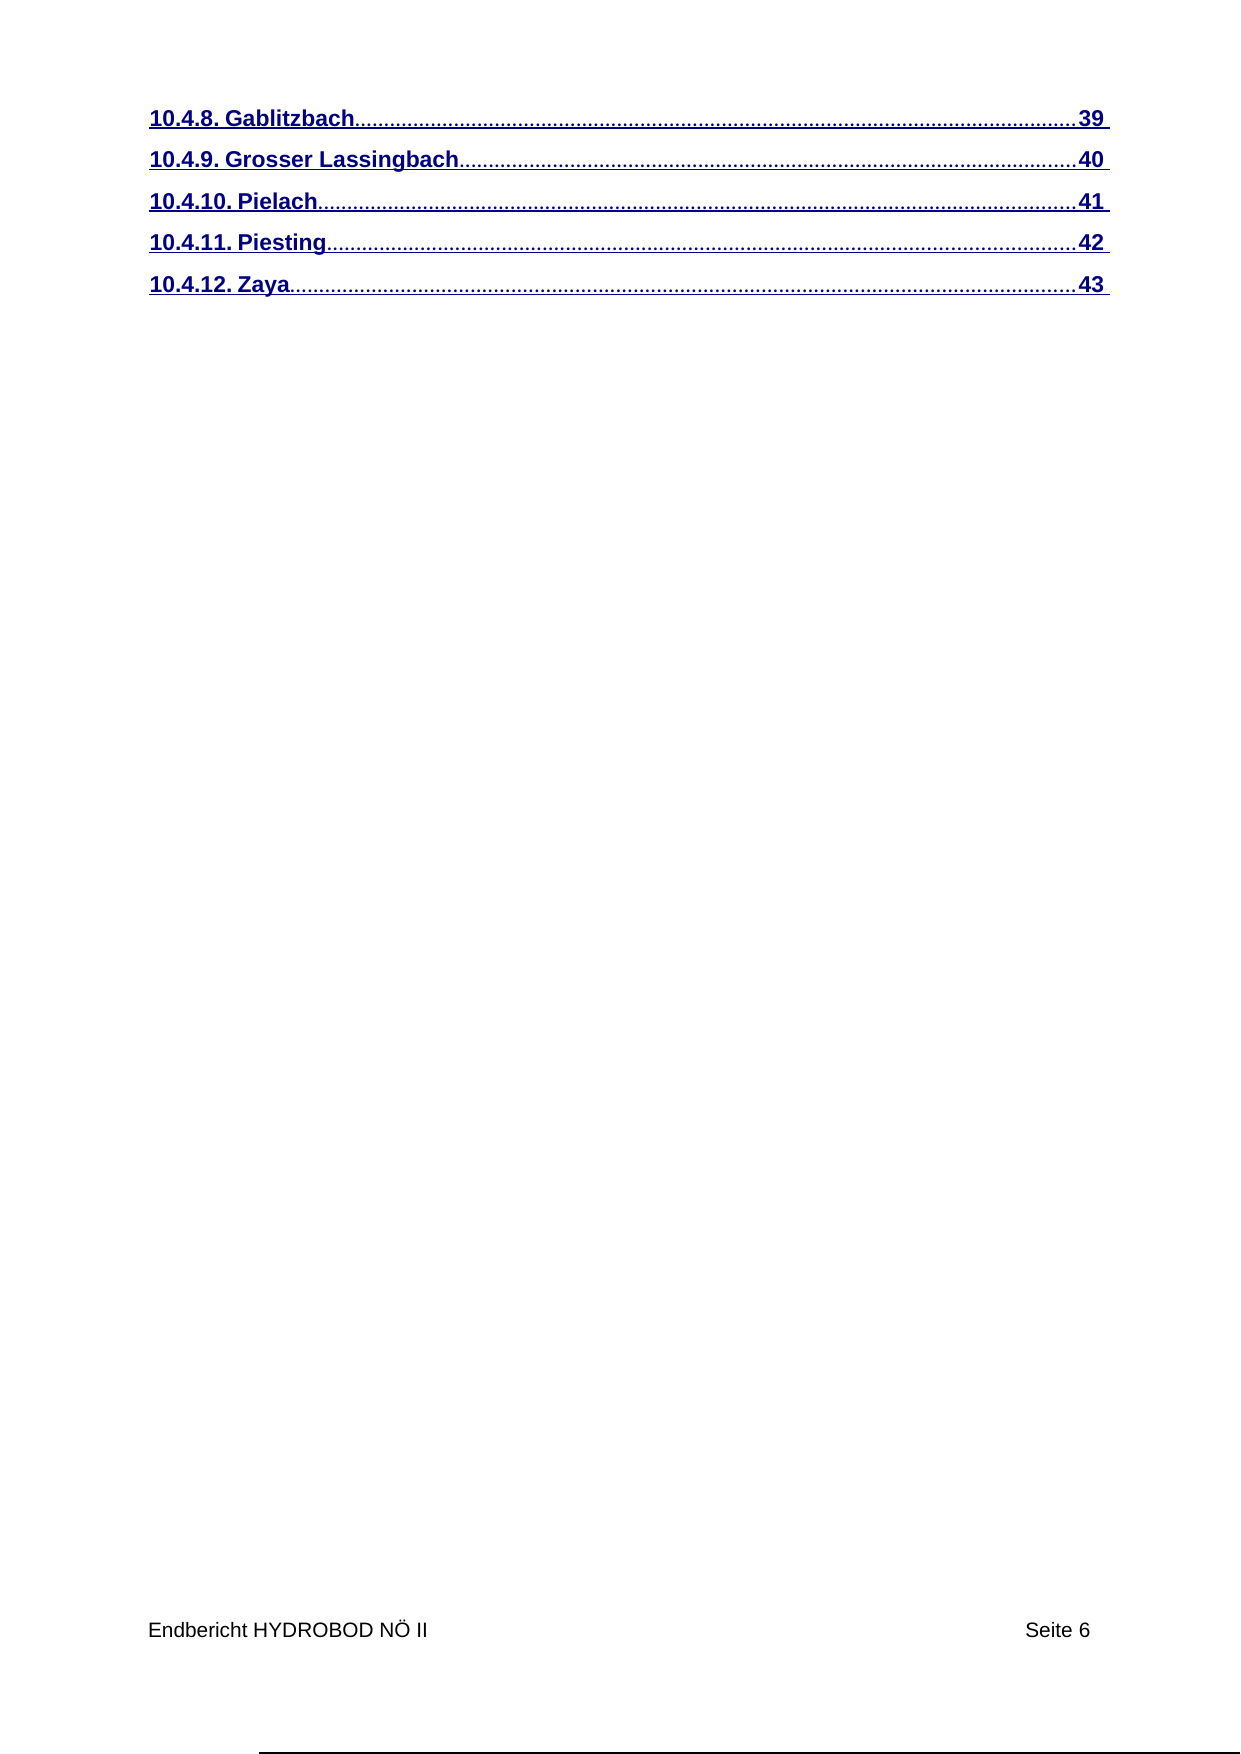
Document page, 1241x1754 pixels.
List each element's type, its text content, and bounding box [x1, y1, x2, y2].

text 10.4.9. Grosser Lassingbach 40 [149, 145, 1110, 169]
text 10.4.11. Piesting 42 [149, 228, 1110, 252]
text 10.4.12. Zaya 43 [149, 270, 1110, 294]
text 10.4.10. Pielach 41 [149, 187, 1110, 210]
text 10.4.8. Gablitzbach 39 [149, 104, 1110, 127]
